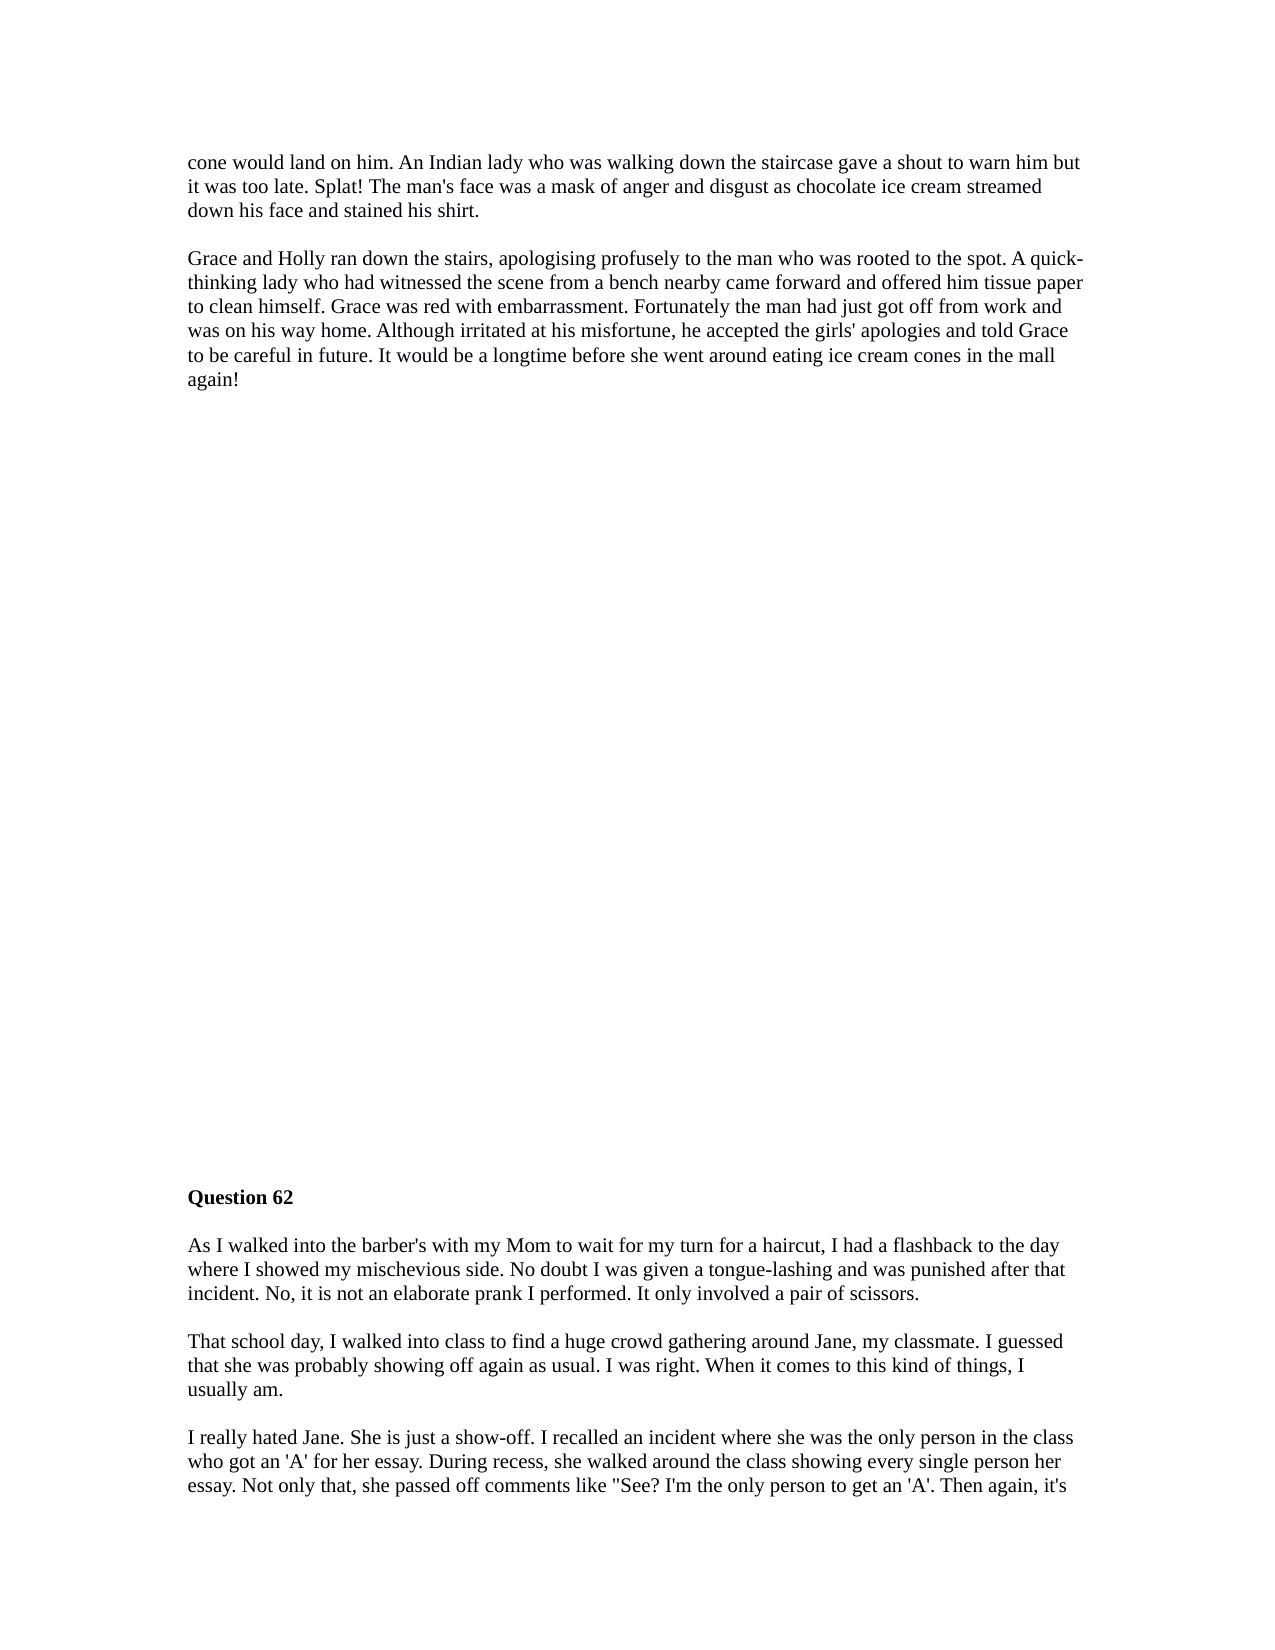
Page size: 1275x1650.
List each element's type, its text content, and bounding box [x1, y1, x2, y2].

text Grace and Holly ran down the stairs, apologising profusely to the man who was rooted to the spot. A quick-thinking lady who had witnessed the scene from a bench nearby came forward and offered him tissue paper to clean himself. Grace was red with embarrassment. Fortunately the man had just got off from work and was on his way home. Although irritated at his misfortune, he accepted the girls' apologies and told Grace to be careful in future. It would be a longtime before she went around eating ice cream cones in the mall again! [187, 246, 1087, 391]
text I really hated Jane. She is just a show-off. I recalled an incident where she was the only person in the class who got an 'A' for her essay. During recess, she walked around the class showing every single person her essay. Not only that, she passed off comments like "See? I'm the only person to get an 'A'. Then again, it's [187, 1425, 1087, 1497]
text cone would land on him. An Indian lady who was walking down the staircase gave a shout to warn him but it was too late. Splat! The man's face was a mask of anger and disgust as chocolate ice cream streamed down his face and stained his shirt. [187, 150, 1087, 222]
text That school day, I walked into class to find a huge crowd gathering around Jane, my classmate. I guessed that she was probably showing off again as usual. I was right. When it comes to this kind of things, I usually am. [187, 1329, 1087, 1401]
text As I walked into the barber's with my Mom to wait for my turn for a haircut, I had a flashback to the day where I showed my mischevious side. No doubt I was given a tongue-lashing and was punished after that incident. No, it is not an elaborate prank I performed. It only involved a pair of scissors. [187, 1233, 1087, 1305]
text Question 62 [187, 1185, 1087, 1209]
